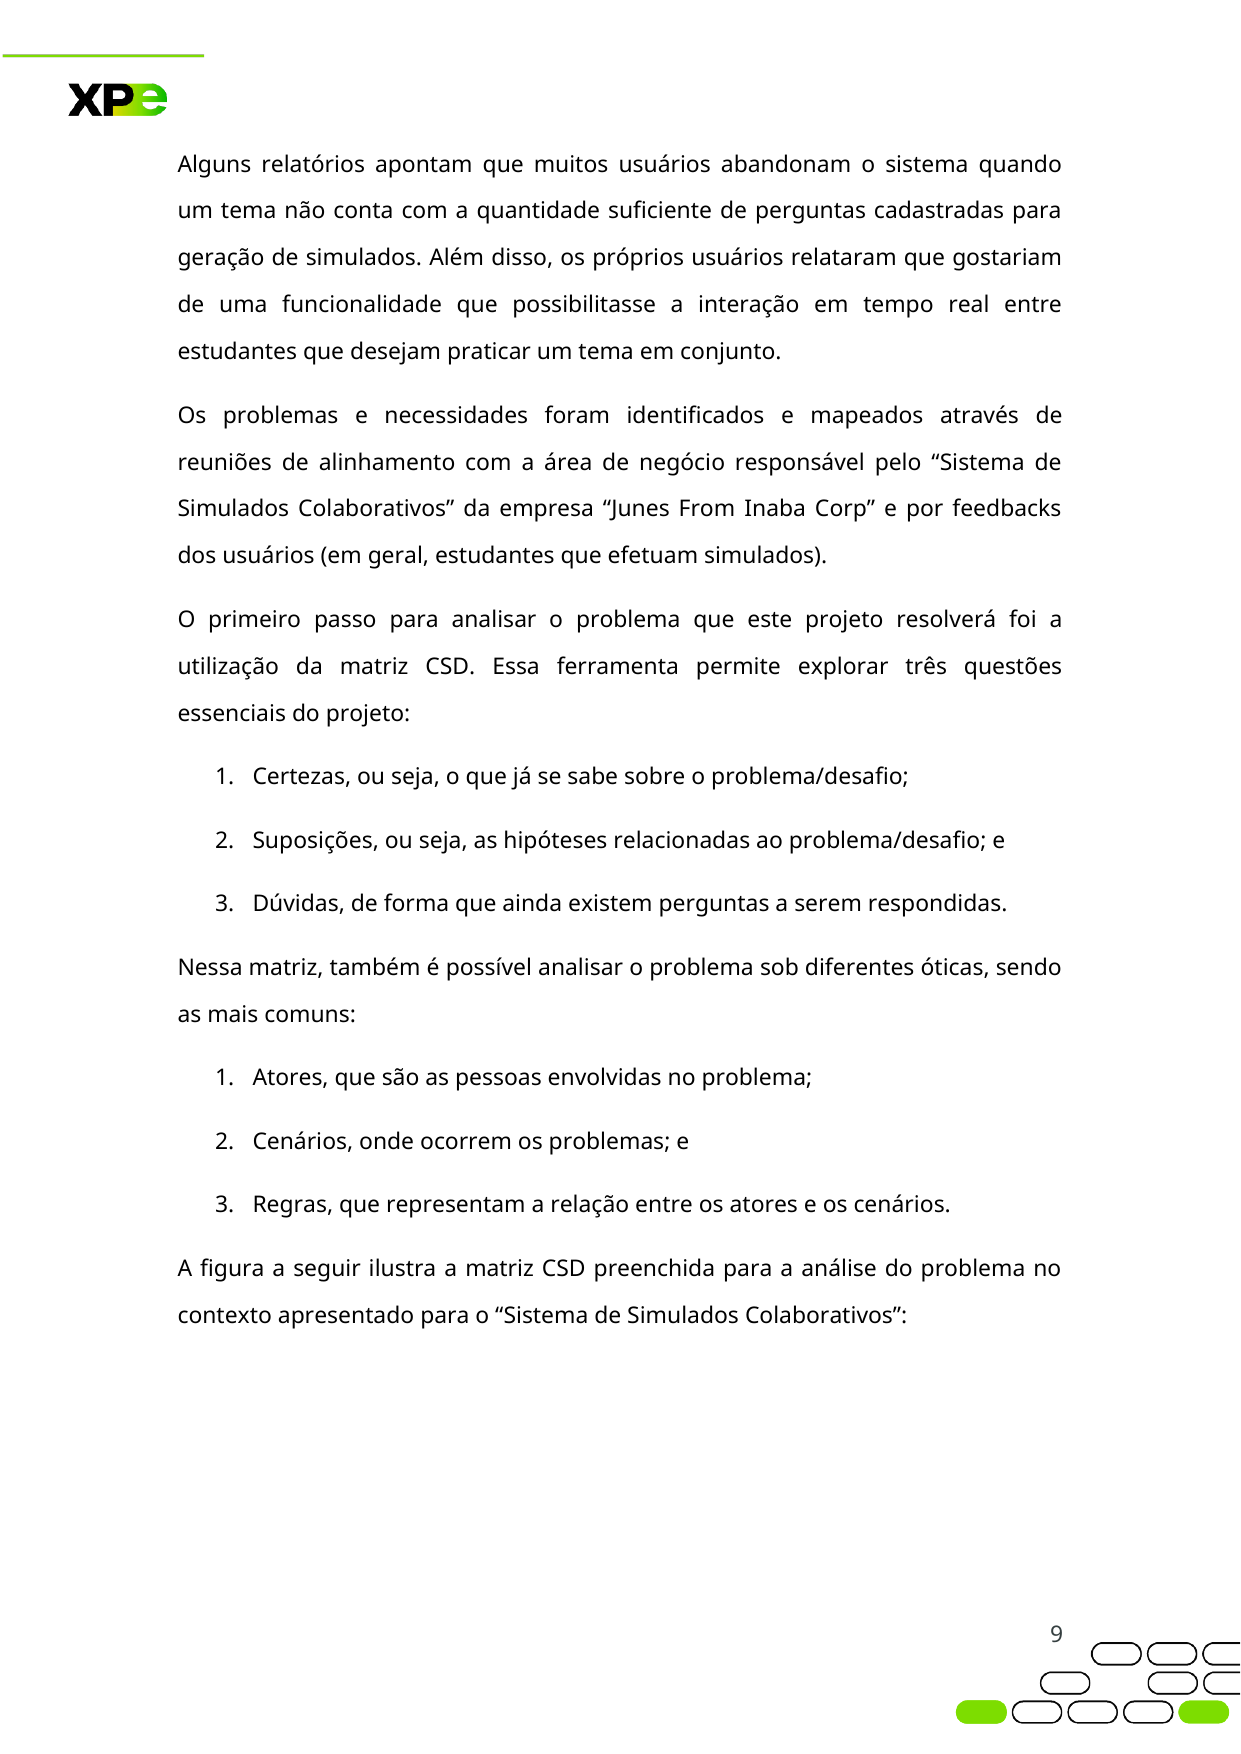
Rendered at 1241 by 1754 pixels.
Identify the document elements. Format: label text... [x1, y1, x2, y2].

picture [955, 1642, 1241, 1724]
list Certezas, ou seja, o que já se sabe sobre o problema/desafio; [215, 760, 1063, 791]
text Nessa matriz, também é possível analisar o problema sob diferentes óticas, sendo as mais comuns: [177, 951, 1063, 1029]
list Suposições, ou seja, as hipóteses relacionadas ao problema/desafio; e [215, 824, 1063, 855]
text Alguns relatórios apontam que muitos usuários abandonam o sistema quando um tema não conta com a quantidade suficiente de perguntas cadastradas para geração de simulados. Além disso, os próprios usuários relataram que gostariam de uma funcionalidade que possibilitasse a interação em tempo real entre estudantes que desejam praticar um tema em conjunto. [177, 148, 1063, 366]
list Regras, que representam a relação entre os atores e os cenários. [215, 1188, 1063, 1219]
list Cenários, onde ocorrem os problemas; e [215, 1125, 1063, 1156]
list Dúvidas, de forma que ainda existem perguntas a serem respondidas. [215, 887, 1063, 918]
text A figura a seguir ilustra a matriz CSD preenchida para a análise do problema no contexto apresentado para o “Sistema de Simulados Colaborativos”: [177, 1252, 1063, 1330]
text Os problemas e necessidades foram identificados e mapeados através de reuniões de alinhamento com a área de negócio responsável pelo “Sistema de Simulados Colaborativos” da empresa “Junes From Inaba Corp” e por feedbacks dos usuários (em geral, estudantes que efetuam simulados). [177, 399, 1063, 571]
picture [2, 51, 205, 148]
list Atores, que são as pessoas envolvidas no problema; [215, 1061, 1063, 1092]
text O primeiro passo para analisar o problema que este projeto resolverá foi a utilização da matriz CSD. Essa ferramenta permite explorar três questões essenciais do projeto: [177, 603, 1063, 728]
